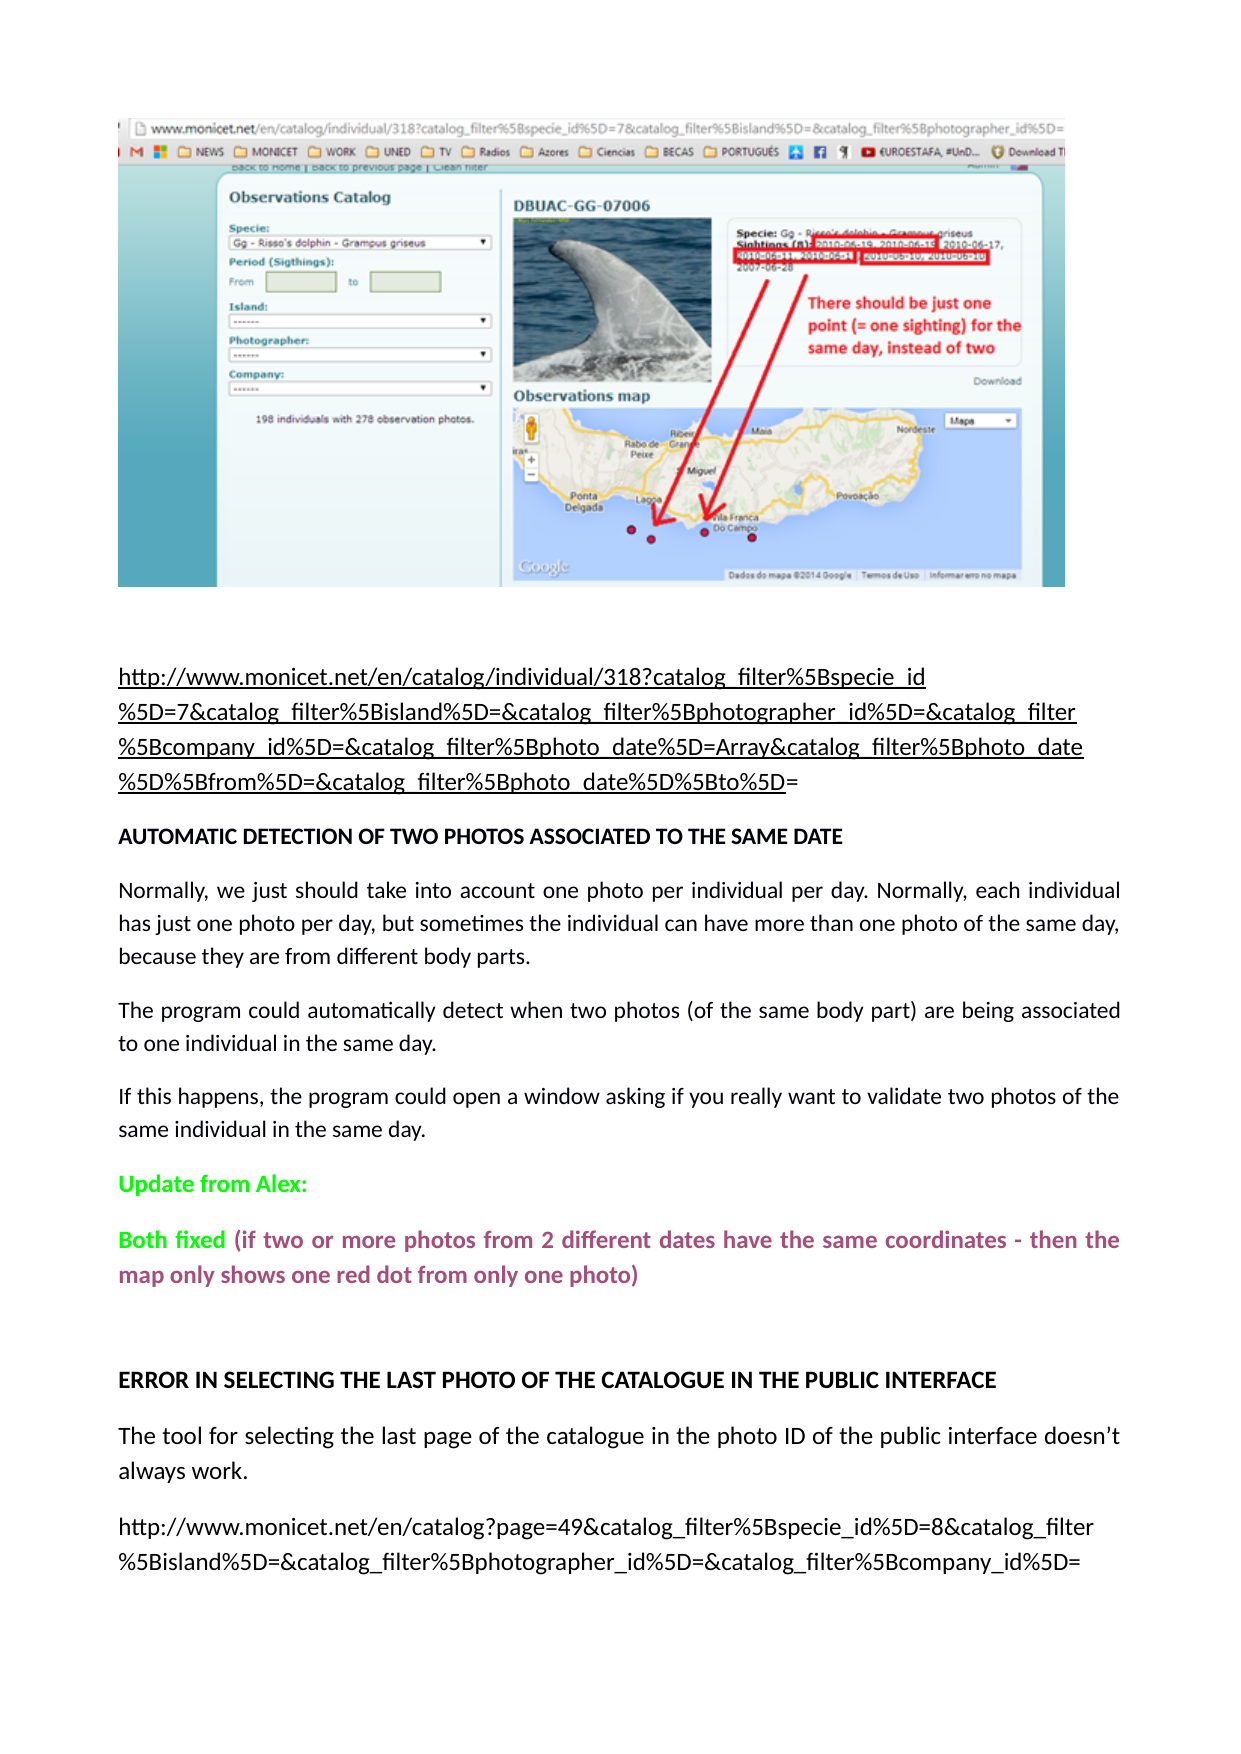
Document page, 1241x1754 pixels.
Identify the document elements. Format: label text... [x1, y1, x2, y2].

text http://www.monicet.net/en/catalog/individual/318?catalog_filter%5Bspecie_id%5D=7&catalog_filter%5Bisland%5D=&catalog_filter%5Bphotographer_id%5D=&catalog_filter%5Bcompany_id%5D=&catalog_filter%5Bphoto_date%5D=Array&catalog_filter%5Bphoto_date%5D%5Bfrom%5D=&catalog_filter%5Bphoto_date%5D%5Bto%5D= [118, 661, 1122, 797]
text Normally, we just should take into account one photo per individual per day. Normally, each individual has just one photo per day, but sometimes the individual can have more than one photo of the same day, because they are from different body parts. [118, 876, 1122, 970]
picture [118, 118, 1065, 587]
text http://www.monicet.net/en/catalog?page=49&catalog_filter%5Bspecie_id%5D=8&catalog_filter%5Bisland%5D=&catalog_filter%5Bphotographer_id%5D=&catalog_filter%5Bcompany_id%5D= [118, 1511, 1122, 1576]
text Both fixed (if two or more photos from 2 different dates have the same coordinates - then the map only shows one red dot from only one photo) [118, 1224, 1122, 1290]
text The tool for selecting the last page of the catalogue in the photo ID of the public interface doesn’t always work. [118, 1420, 1122, 1486]
text If this happens, the program could open a window asking if you really want to validate two photos of the same individual in the same day. [118, 1082, 1122, 1143]
text AUTOMATIC DETECTION OF TWO PHOTOS ASSOCIATED TO THE SAME DATE [118, 822, 1122, 851]
text Update from Alex: [118, 1168, 1122, 1199]
text ERROR IN SELECTING THE LAST PHOTO OF THE CATALOGUE IN THE PUBLIC INTERFACE [118, 1364, 1122, 1395]
text The program could automatically detect when two photos (of the same body part) are being associated to one individual in the same day. [118, 995, 1122, 1057]
